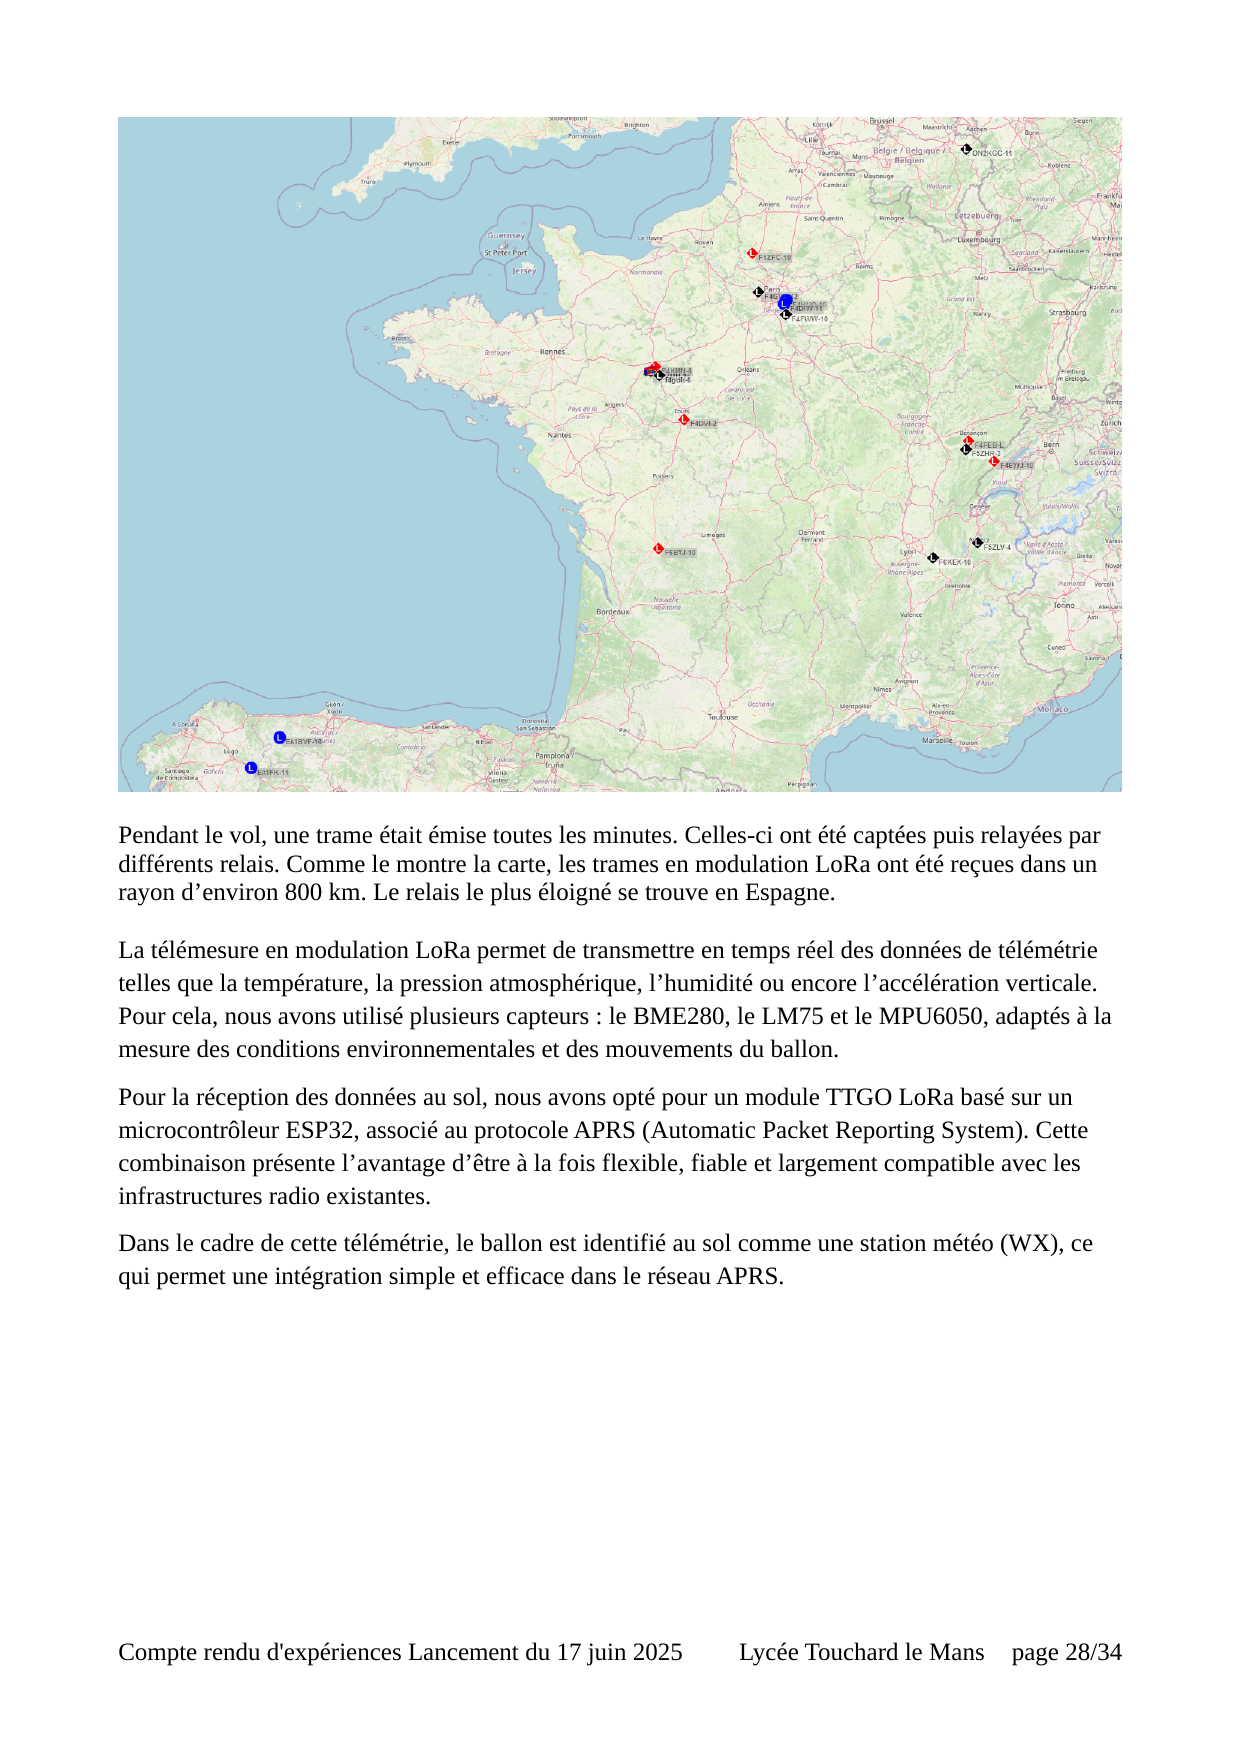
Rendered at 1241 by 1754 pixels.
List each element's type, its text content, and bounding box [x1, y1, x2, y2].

text Pour la réception des données au sol, nous avons opté pour un module TTGO LoRa basé sur un microcontrôleur ESP32, associé au protocole APRS (Automatic Packet Reporting System). Cette combinaison présente l’avantage d’être à la fois flexible, fiable et largement compatible avec les infrastructures radio existantes. [118, 1082, 1122, 1209]
picture [118, 117, 1123, 792]
text Dans le cadre de cette télémétrie, le ballon est identifié au sol comme une station météo (WX), ce qui permet une intégration simple et efficace dans le réseau APRS. [118, 1228, 1122, 1290]
text Pendant le vol, une trame était émise toutes les minutes. Celles-ci ont été captées puis relayées par différents relais. Comme le montre la carte, les trames en modulation LoRa ont été reçues dans un rayon d’environ 800 km. Le relais le plus éloigné se trouve en Espagne. [118, 820, 1122, 906]
text La télémesure en modulation LoRa permet de transmettre en temps réel des données de télémétrie telles que la température, la pression atmosphérique, l’humidité ou encore l’accélération verticale. Pour cela, nous avons utilisé plusieurs capteurs : le BME280, le LM75 et le MPU6050, adaptés à la mesure des conditions environnementales et des mouvements du ballon. [118, 935, 1122, 1063]
